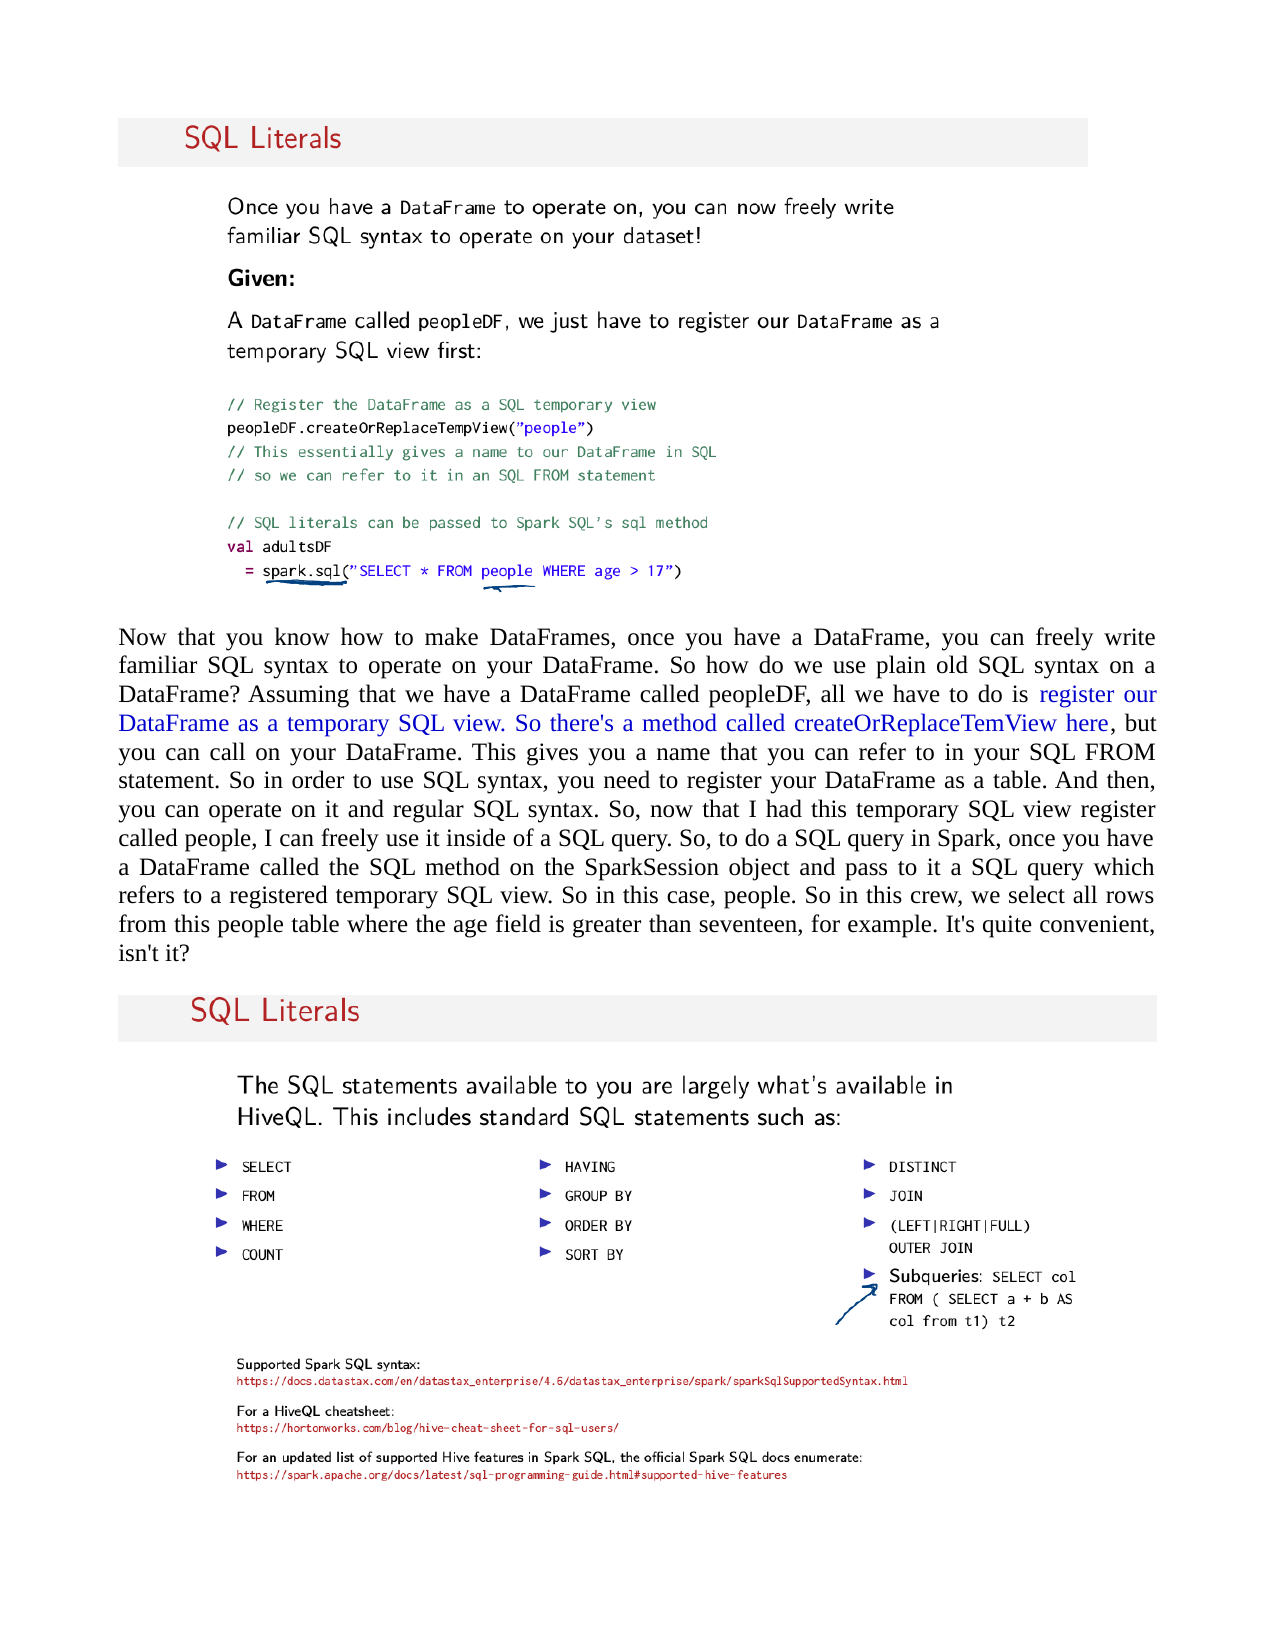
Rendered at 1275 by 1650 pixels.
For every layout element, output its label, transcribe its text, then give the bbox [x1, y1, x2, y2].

text Now that you know how to make DataFrames, once you have a DataFrame, you can freely write familiar SQL syntax to operate on your DataFrame. So how do we use plain old SQL syntax on a DataFrame? Assuming that we have a DataFrame called peopleDF, all we have to do is register our DataFrame as a temporary SQL view. So there's a method called createOrReplaceTemView here, but you can call on your DataFrame. This gives you a name that you can refer to in your SQL FROM statement. So in order to use SQL syntax, you need to register your DataFrame as a table. And then, you can operate on it and regular SQL syntax. So, now that I had this temporary SQL view register called people, I can freely use it inside of a SQL query. So, to do a SQL query in Spark, once you have a DataFrame called the SQL method on the SparkSession object and pass to it a SQL query which refers to a registered temporary SQL view. So in this case, people. So in this crew, we select all rows from this people table where the age field is greater than seventeen, for example. It's quite convenient, isn't it? [118, 622, 1157, 967]
picture [118, 995, 1157, 1486]
picture [118, 118, 1157, 593]
